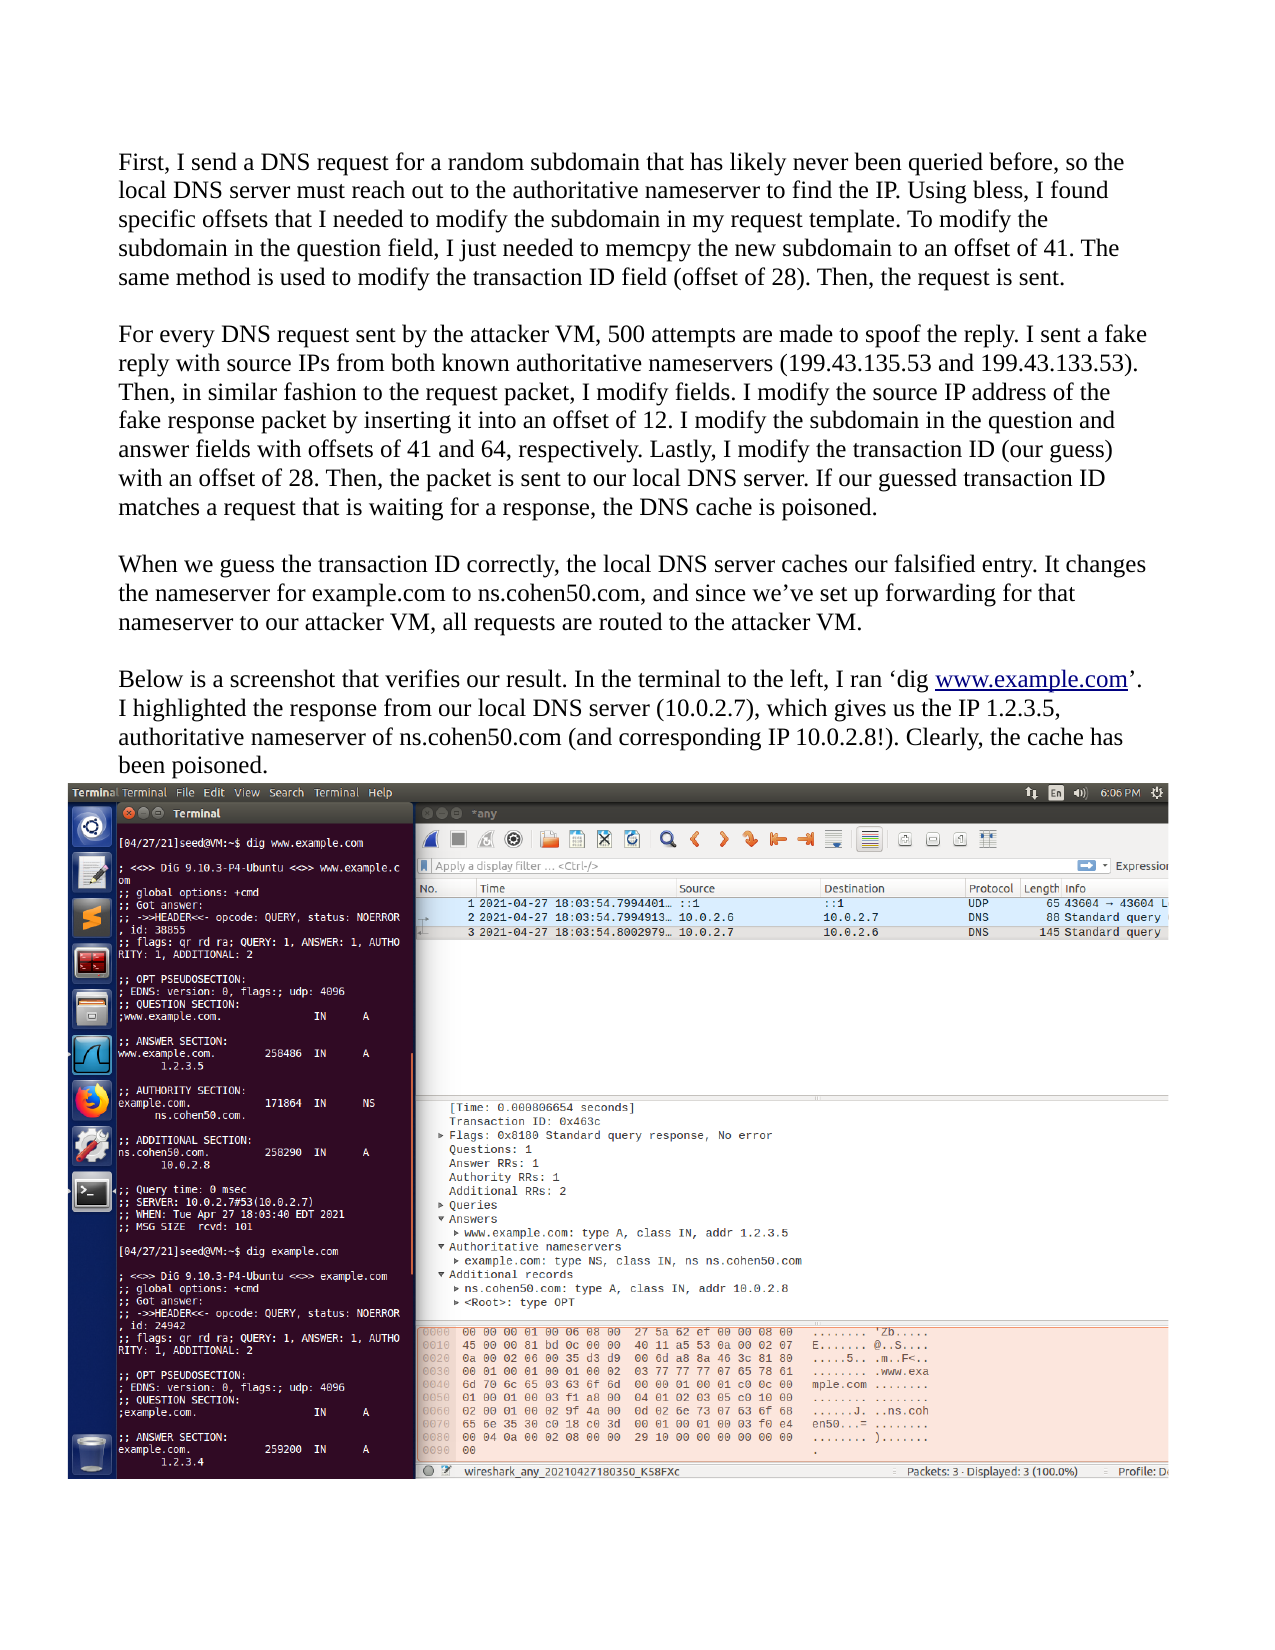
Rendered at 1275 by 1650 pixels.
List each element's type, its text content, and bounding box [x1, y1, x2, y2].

text First, I send a DNS request for a random subdomain that has likely never been queried before, so the local DNS server must reach out to the authoritative nameserver to find the IP. Using bless, I found specific offsets that I needed to modify the subdomain in my request template. To modify the subdomain in the question field, I just needed to memcpy the new subdomain to an offset of 41. The same method is used to modify the transaction ID field (offset of 28). Then, the request is sent. [118, 147, 1157, 291]
text When we guess the transaction ID correctly, the local DNS server caches our falsified entry. It changes the nameserver for example.com to ns.cohen50.com, and since we’ve set up forwarding for that nameserver to our attacker VM, all requests are routed to the attacker VM. [118, 549, 1157, 636]
picture [67, 783, 1169, 1479]
text For every DNS request sent by the attacker VM, 500 attempts are made to spoof the reply. I sent a fake reply with source IPs from both known authoritative nameservers (199.43.135.53 and 199.43.133.53). Then, in similar fashion to the request packet, I modify fields. I modify the source IP address of the fake response packet by inserting it into an offset of 12. I modify the subdomain in the question and answer fields with offsets of 41 and 64, respectively. Lastly, I modify the transaction ID (our guess) with an offset of 28. Then, the packet is sent to our local DNS server. If our guessed transaction ID matches a request that is waiting for a response, the DNS cache is poisoned. [118, 319, 1157, 521]
text Below is a screenshot that verifies our result. In the terminal to the left, I ran ‘dig www.example.com’. I highlighted the response from our local DNS server (10.0.2.7), which gives us the IP 1.2.3.5, authoritative nameserver of ns.cohen50.com (and corresponding IP 10.0.2.8!). Clearly, the cache has been poisoned. [118, 664, 1157, 779]
